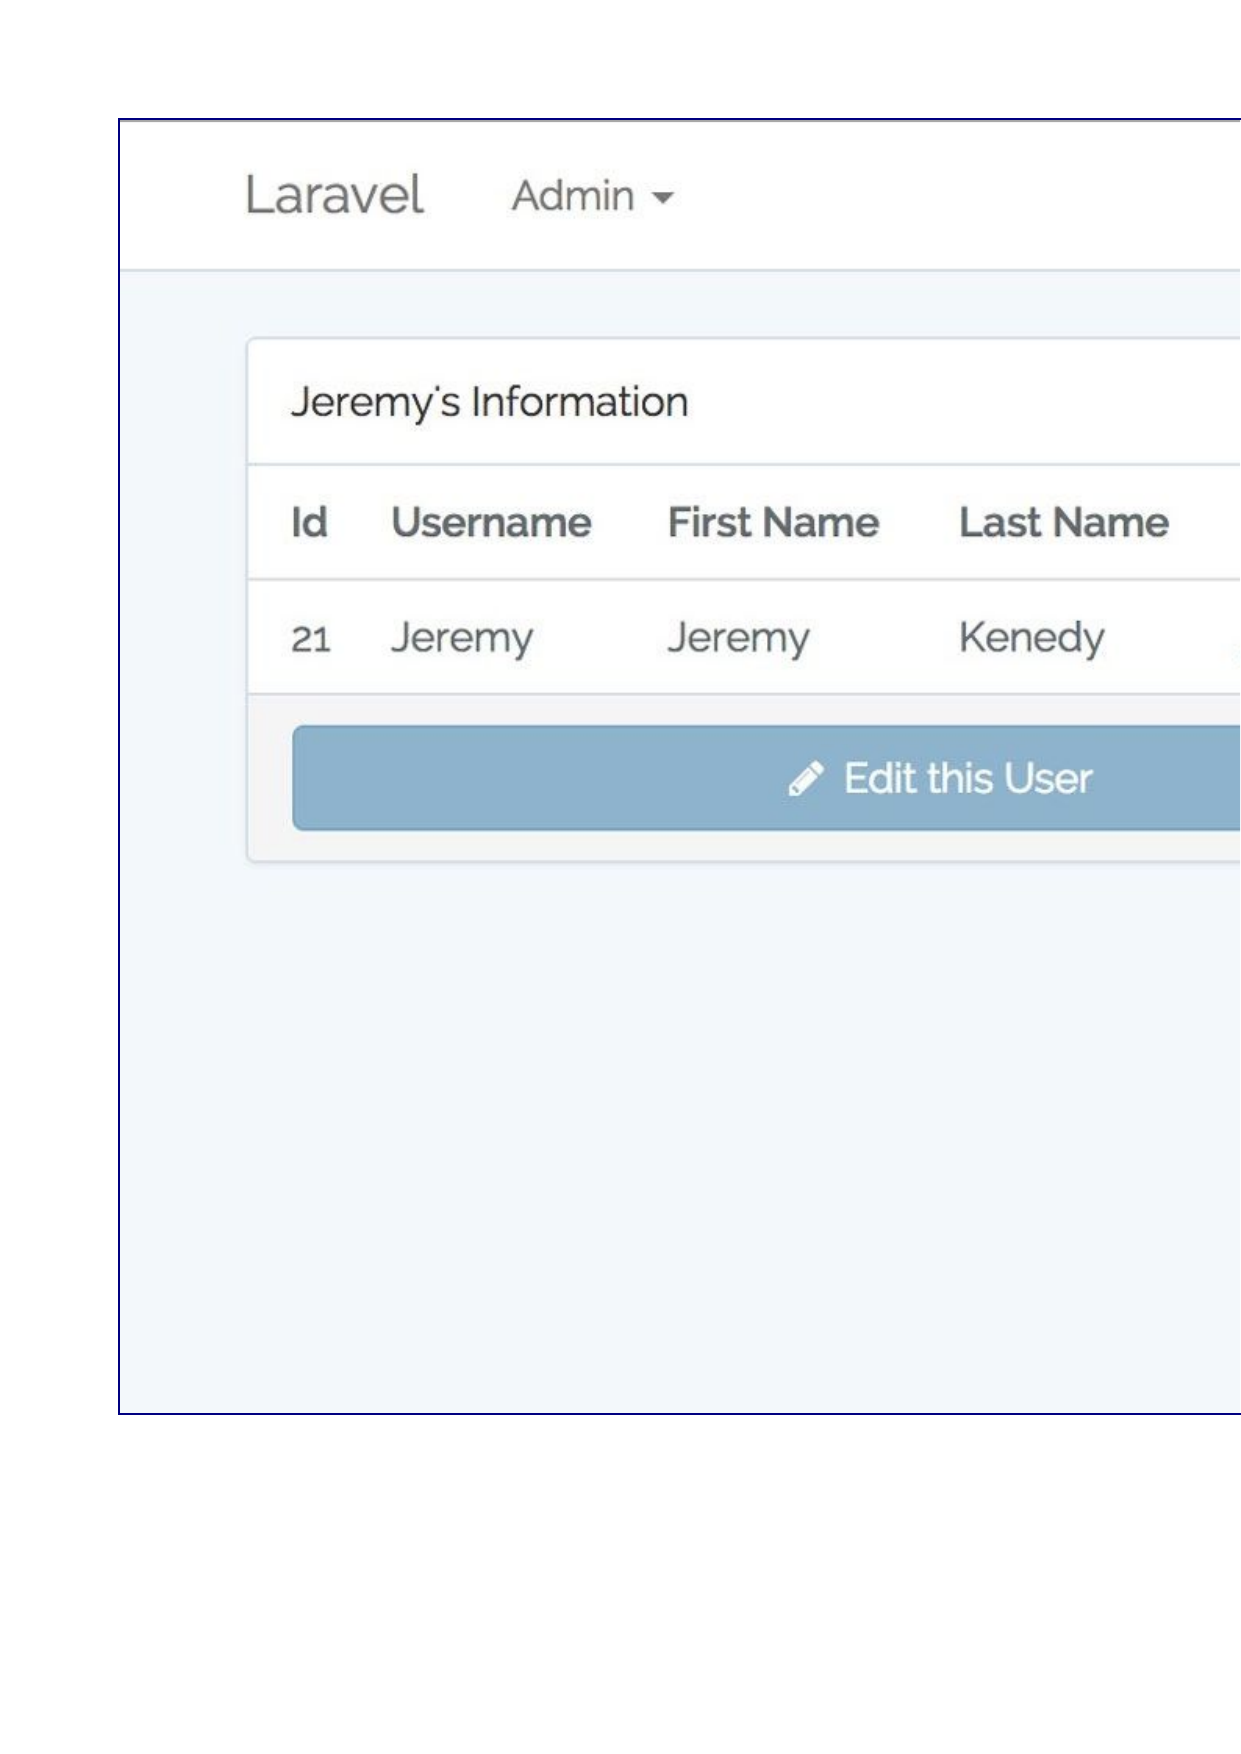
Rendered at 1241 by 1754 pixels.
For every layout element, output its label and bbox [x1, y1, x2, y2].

picture [120, 120, 1241, 1413]
